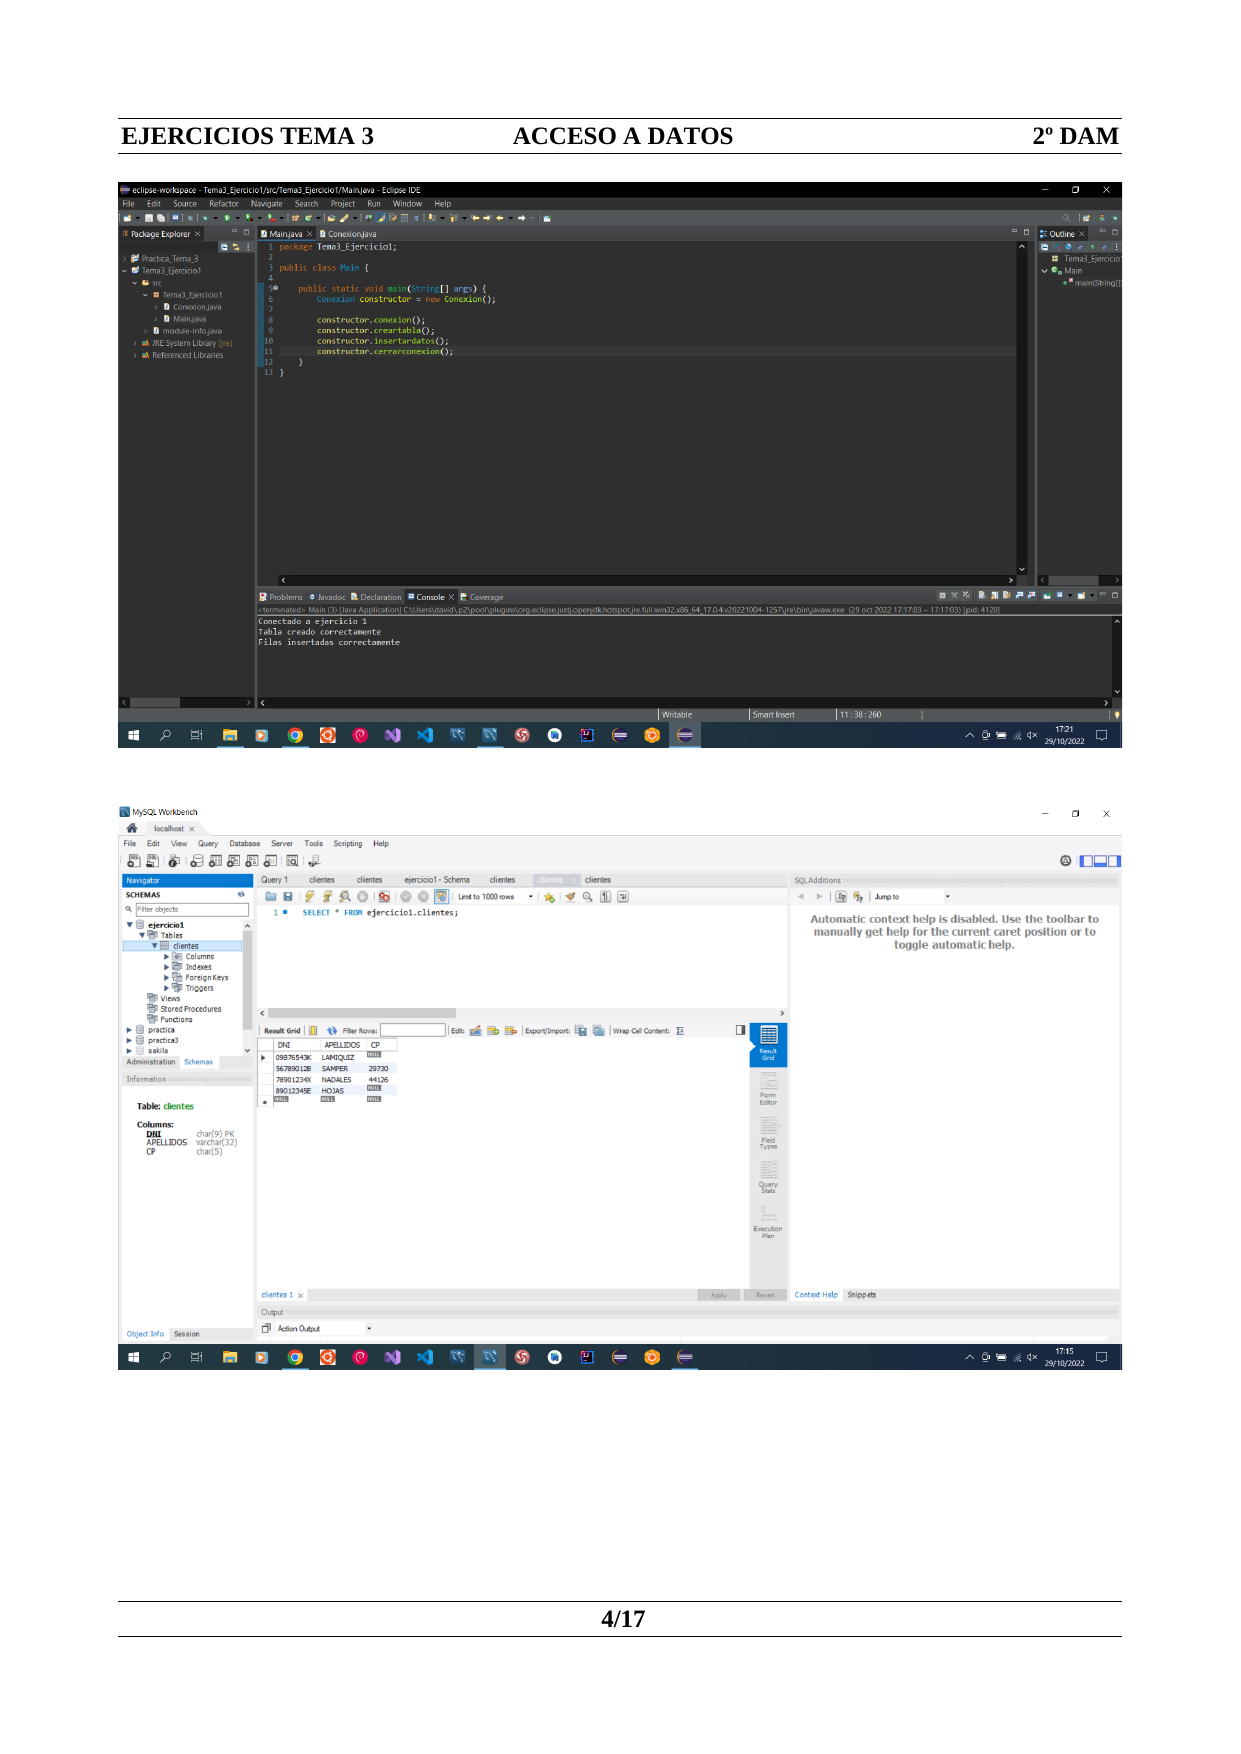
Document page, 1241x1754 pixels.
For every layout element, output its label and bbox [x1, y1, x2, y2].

picture [118, 182, 1123, 748]
picture [118, 804, 1123, 1370]
